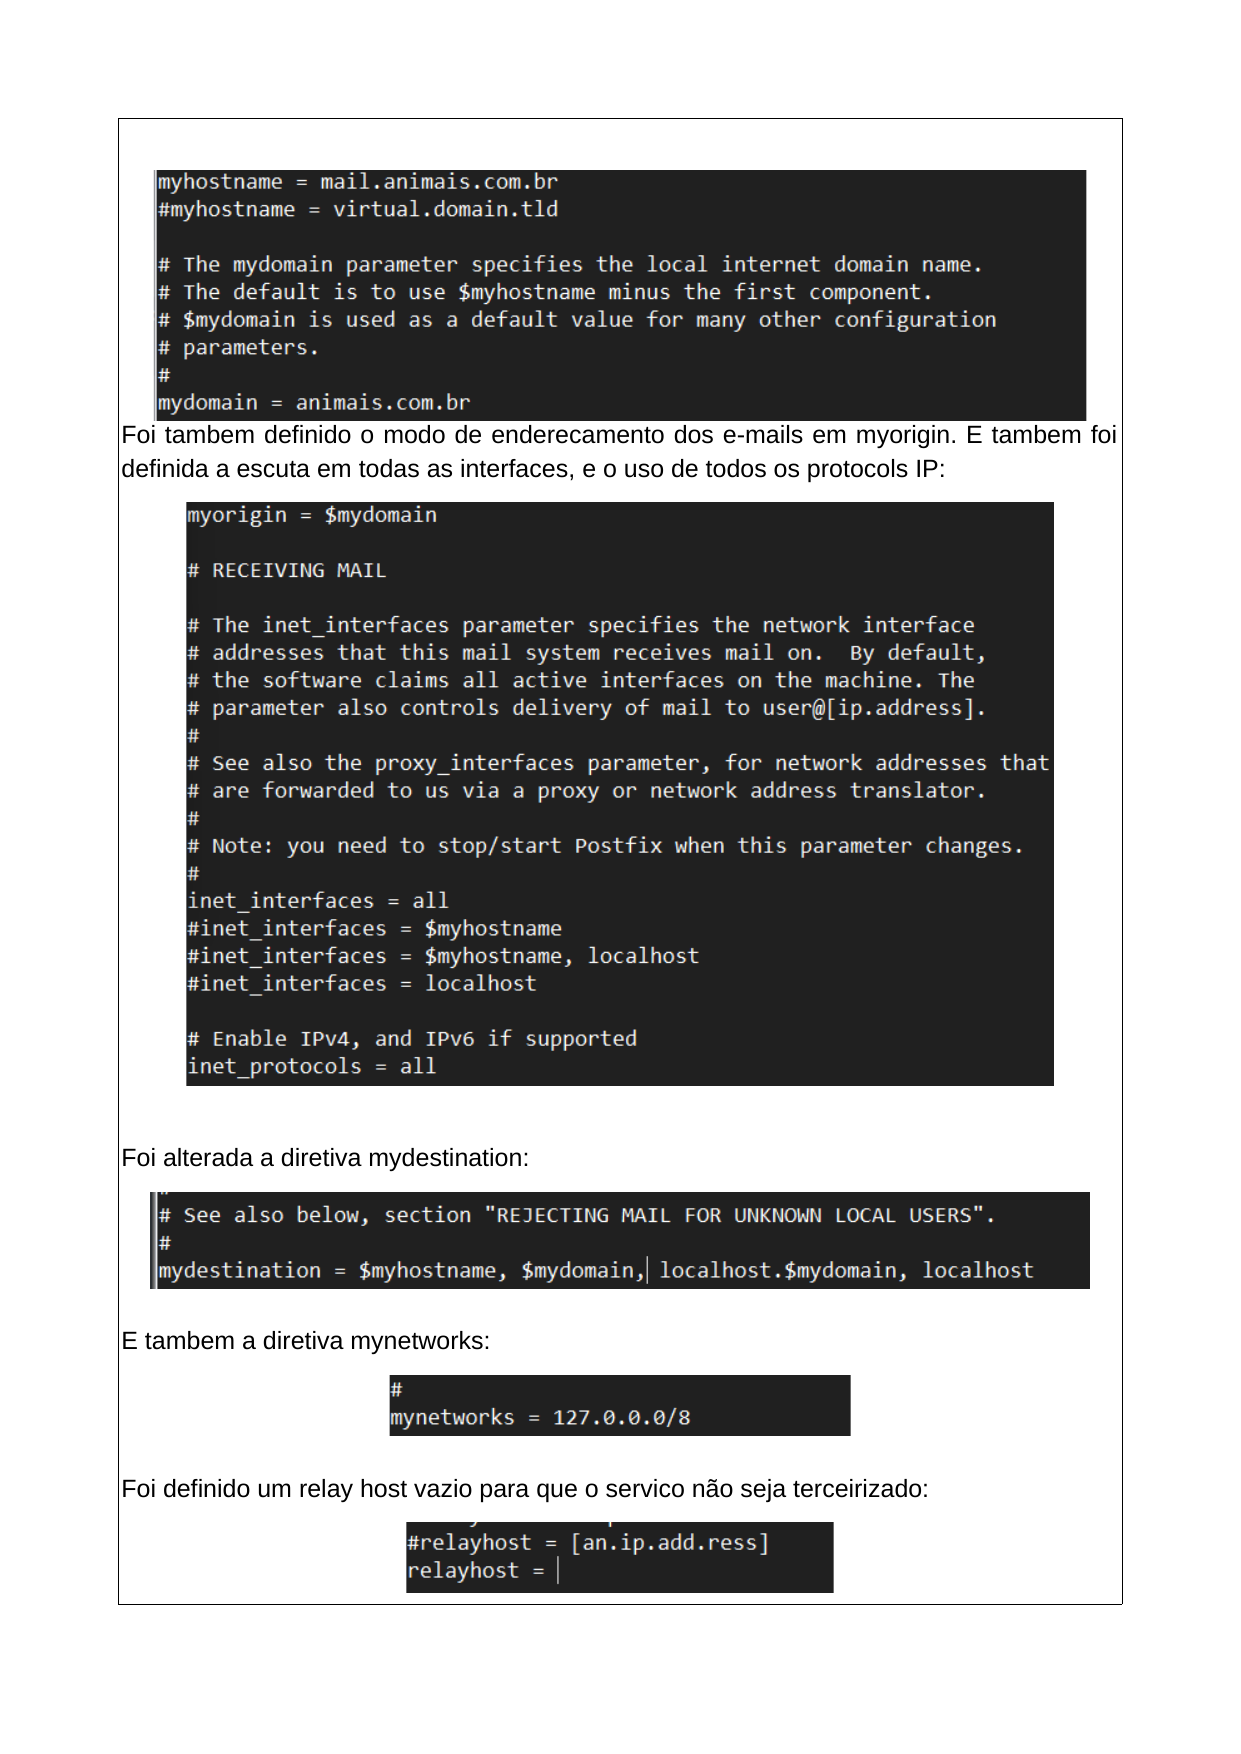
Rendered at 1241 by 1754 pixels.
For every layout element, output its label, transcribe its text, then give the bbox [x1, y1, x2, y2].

picture [150, 1192, 1090, 1289]
text Foi tambem definido o modo de enderecamento dos e-mails em myorigin. E tambem foi definida a escuta em todas as interfaces, e o uso de todos os protocols IP: [119, 266, 1122, 482]
picture [406, 1522, 834, 1593]
text Foi alterada a diretiva mydestination: [119, 1140, 1122, 1172]
text E tambem a diretiva mynetworks: [119, 1189, 1122, 1355]
picture [153, 170, 1087, 421]
text Foi definido um relay host vazio para que o servico não seja terceirizado: [119, 1471, 1122, 1503]
picture [389, 1375, 851, 1436]
picture [186, 502, 1054, 1086]
